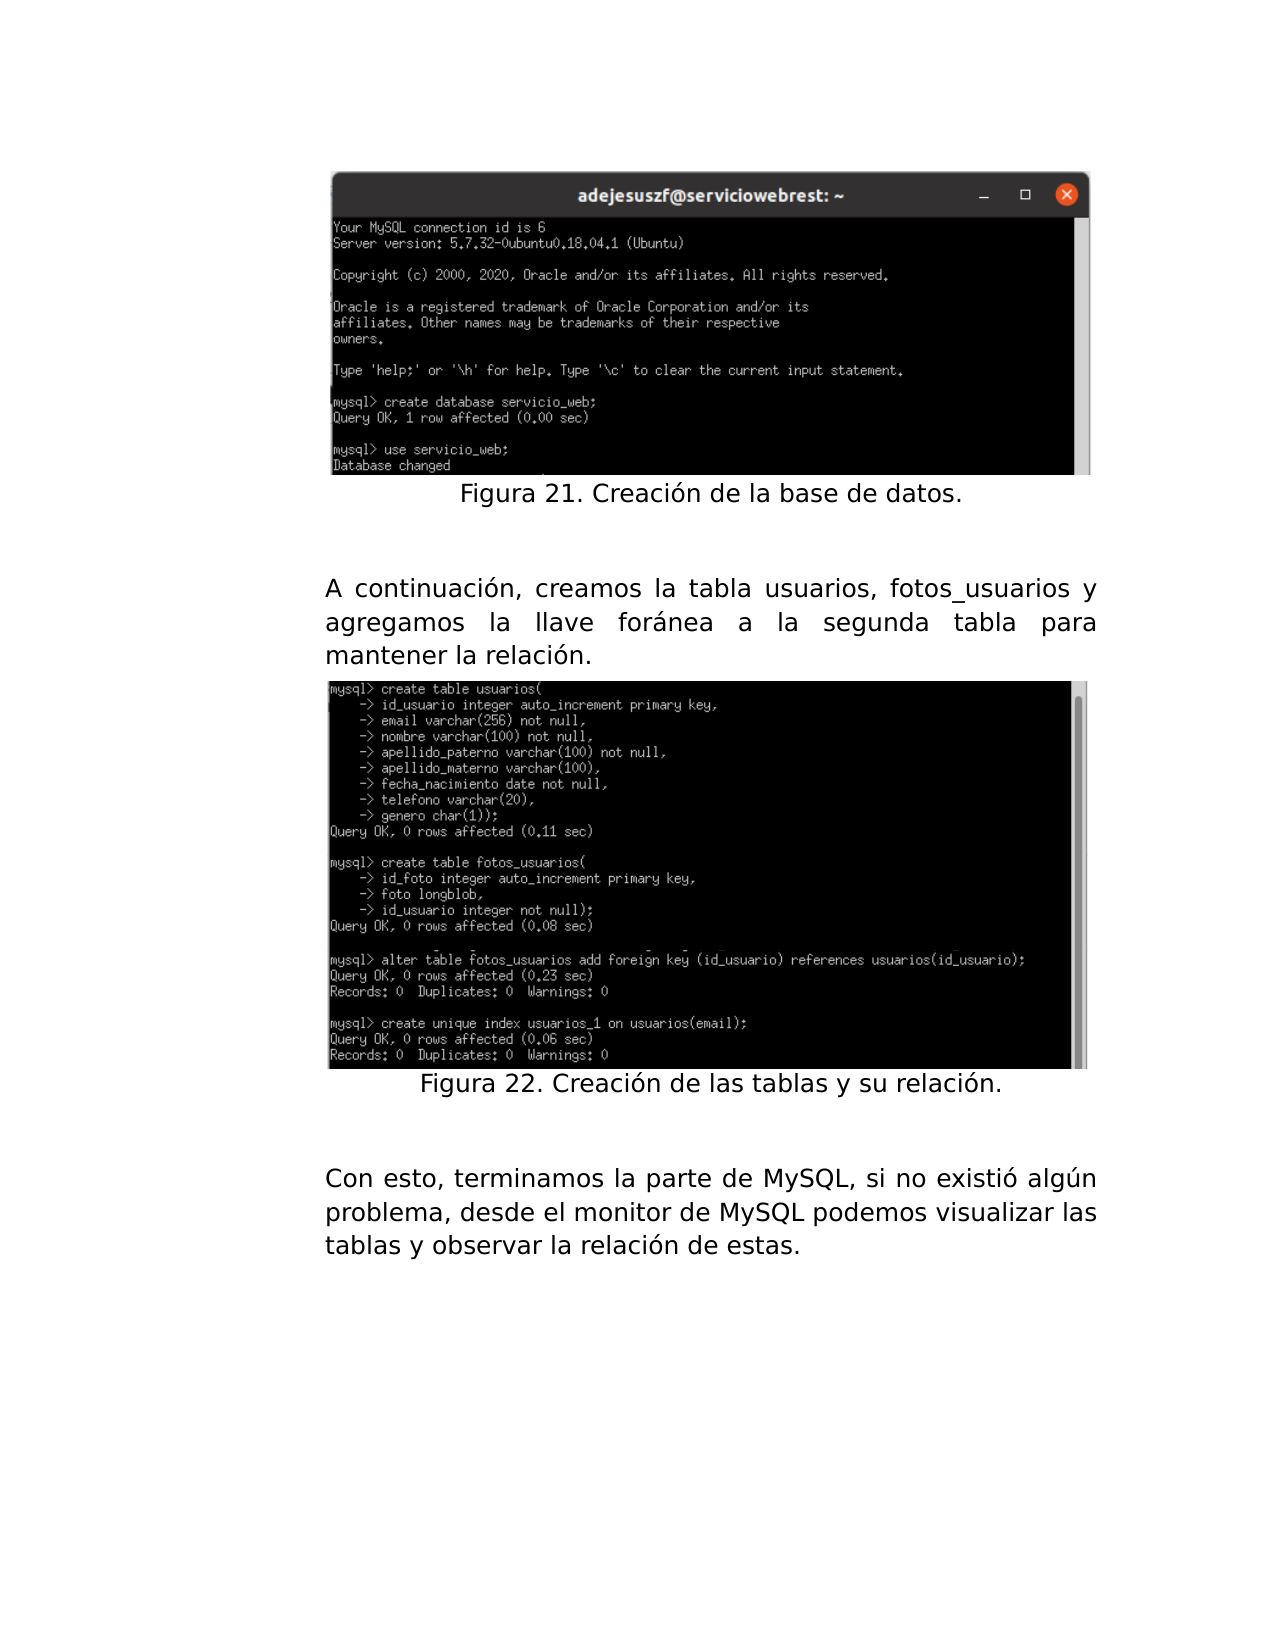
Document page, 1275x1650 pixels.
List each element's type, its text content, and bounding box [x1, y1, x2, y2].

text Figura 22. Creación de las tablas y su relación. [325, 689, 1098, 1098]
picture [969, 681, 1088, 856]
text A continuación, creamos la tabla usuarios, fotos_usuarios y agregamos la llave foránea a la segunda tabla para mantener la relación. [325, 574, 1098, 671]
picture [969, 870, 1088, 951]
picture [969, 1010, 1088, 1069]
text Figura 21. Creación de la base de datos. [325, 148, 1098, 508]
text Con esto, terminamos la parte de MySQL, si no existió algún problema, desde el monitor de MySQL podemos visualizar las tablas y observar la relación de estas. [325, 1164, 1098, 1261]
picture [972, 171, 1091, 335]
